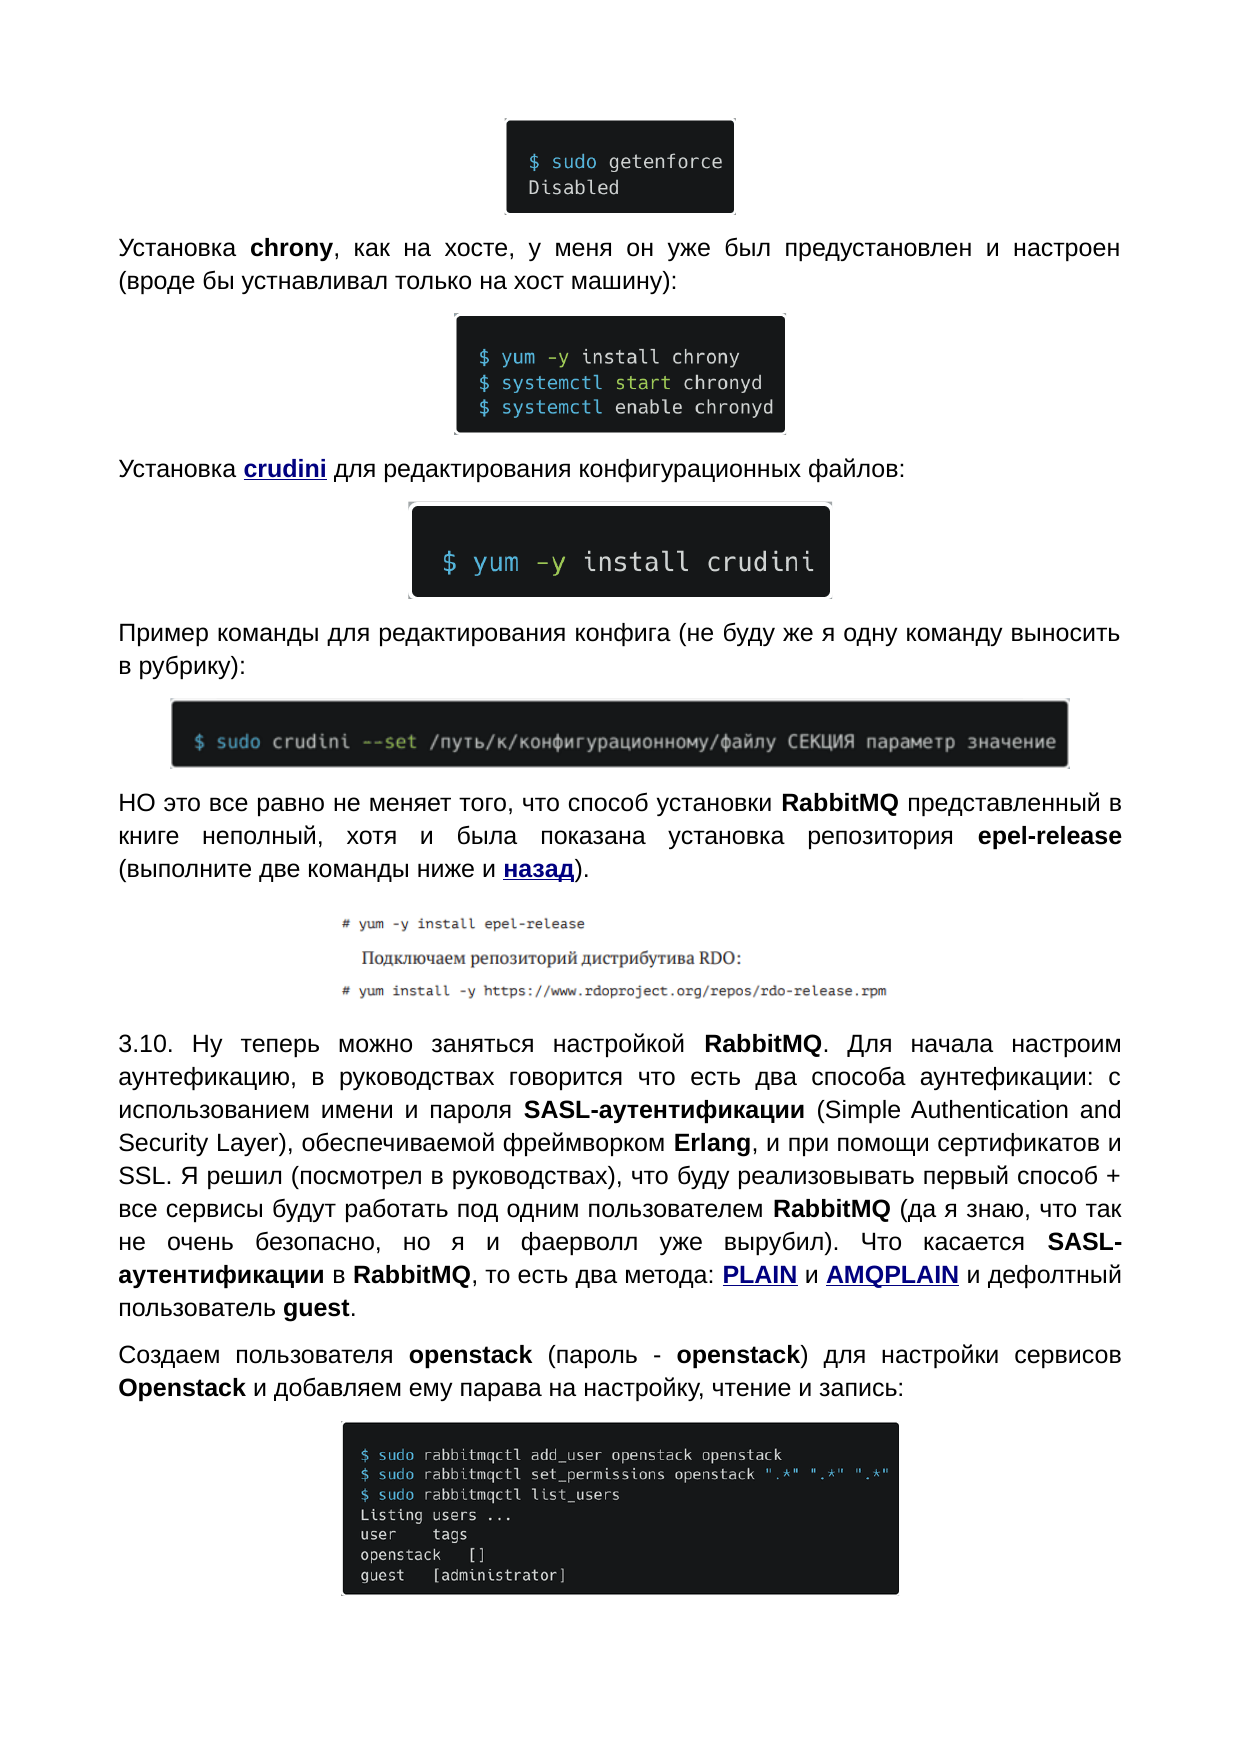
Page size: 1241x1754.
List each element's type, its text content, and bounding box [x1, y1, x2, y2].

picture [170, 698, 1070, 769]
picture [504, 118, 736, 215]
picture [341, 1421, 900, 1596]
picture [454, 313, 787, 435]
picture [408, 501, 833, 599]
text Пример команды для редактирования конфига (не буду же я одну команду выносить в рубрику): [118, 618, 1122, 679]
text Установка crudini для редактирования конфигурационных файлов: [118, 453, 1122, 482]
text НО это все равно не меняет того, что способ установки RabbitMQ представленный в книге неполный, хотя и была показана установка репозитория epel-release (выполните две команды ниже и назад). [118, 788, 1122, 882]
text Создаем пользователя openstack (пароль - openstack) для настройки сервисов Openstack и добавляем ему парава на настройку, чтение и запись: [118, 1340, 1122, 1402]
text 3.10. Ну теперь можно заняться настройкой RabbitMQ. Для начала настроим аунтефикацию, в руководствах говорится что есть два способа аунтефикации: с использованием имени и пароля SASL-аутентификации (Simple Authentication and Security Layer), обеспечиваемой фреймворком Erlang, и при помощи сертификатов и SSL. Я решил (посмотрел в руководствах), что буду реализовывать первый способ + все сервисы будут работать под одним пользователем RabbitMQ (да я знаю, что так не очень безопасно, но я и фаерволл уже вырубил). Что касается SASL-аутентификации в RabbitMQ, то есть два метода: PLAIN и AMQPLAIN и дефолтный пользователь guest. [118, 1029, 1122, 1322]
text Установка chrony, как на хосте, у меня он уже был предустановлен и настроен (вроде бы устнавливал только на хост машину): [118, 233, 1122, 295]
picture [337, 901, 903, 1010]
